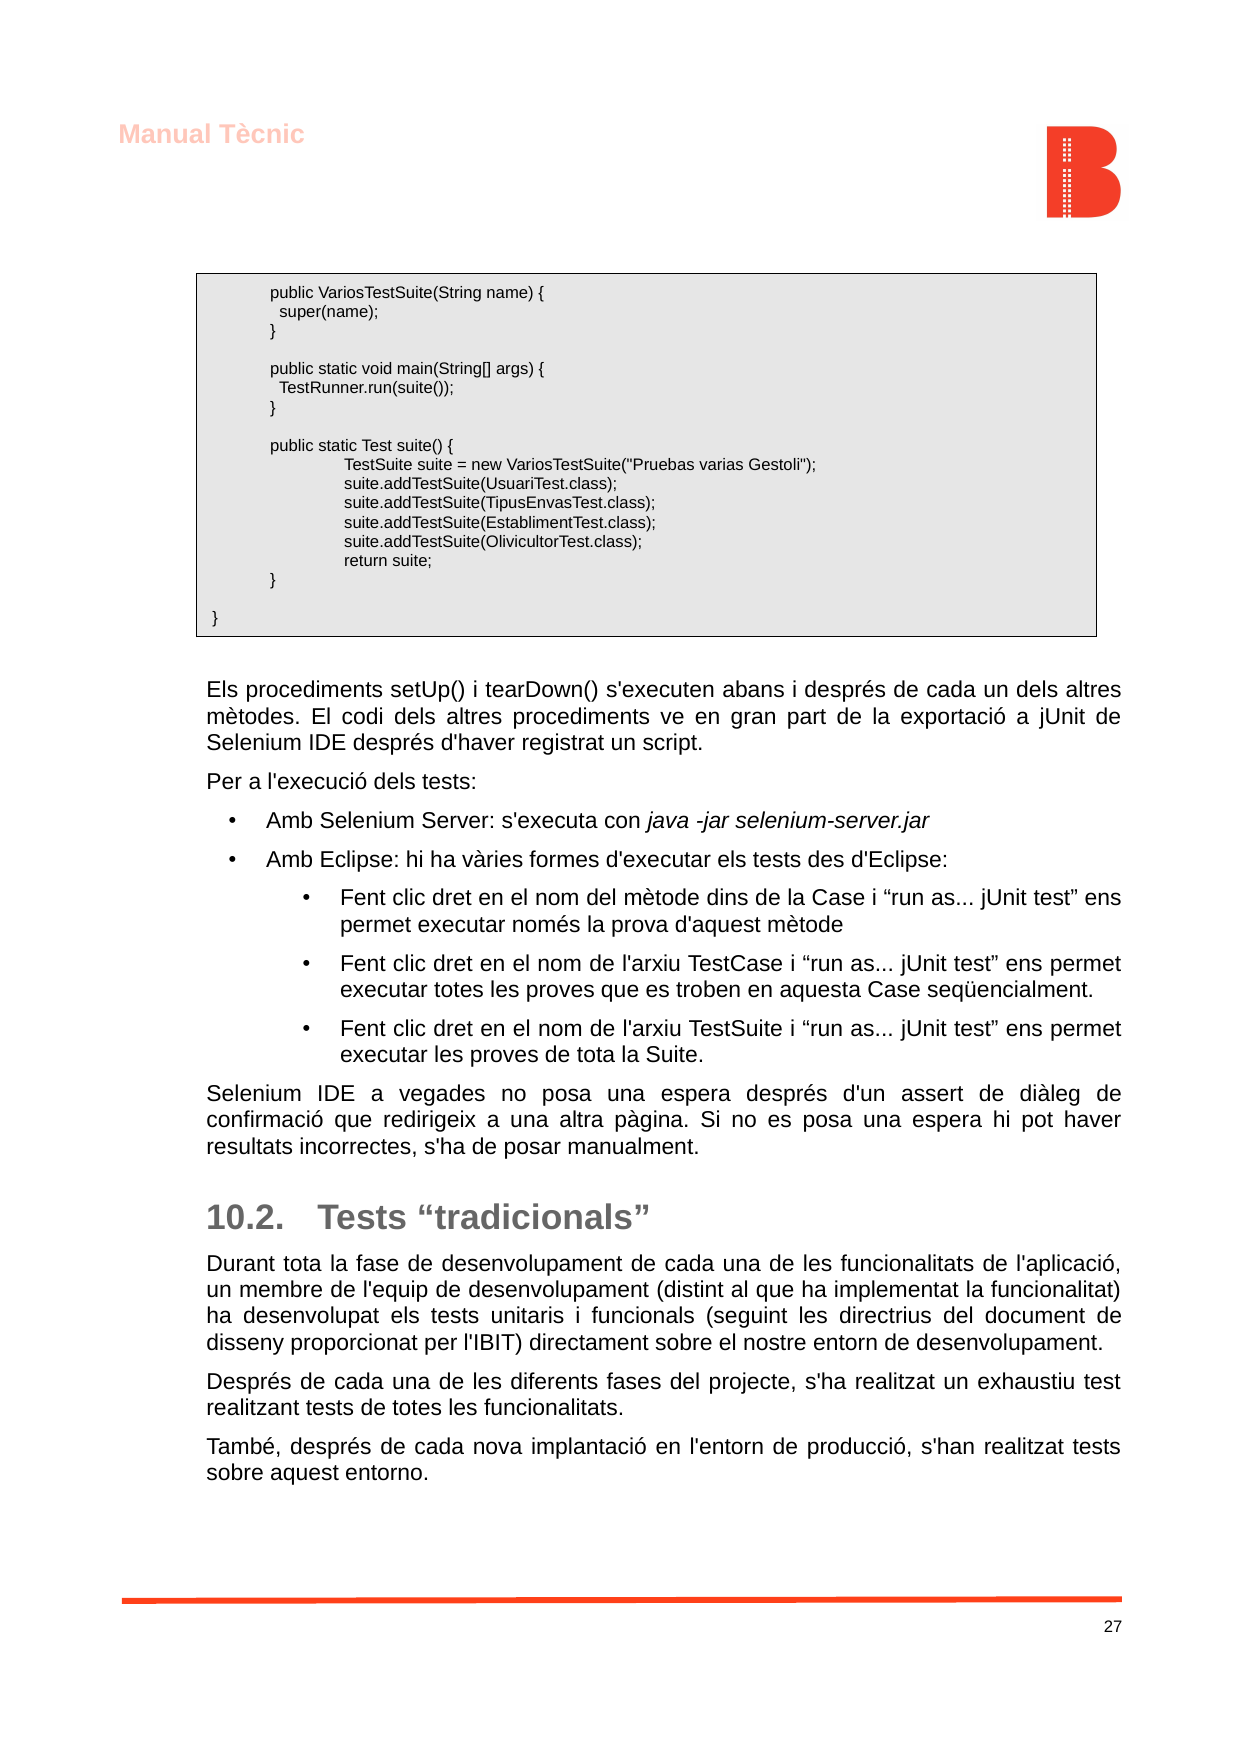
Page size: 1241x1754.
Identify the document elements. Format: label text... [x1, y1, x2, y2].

subtitle Tests “tradicionals” [206, 1197, 1122, 1237]
text suite.addTestSuite(EstablimentTest.class); [197, 503, 1096, 522]
text } [197, 311, 1096, 330]
text public VariosTestSuite(String name) { [197, 274, 1096, 292]
list Amb Eclipse: hi ha vàries formes d'executar els tests des d'Eclipse: [228, 846, 1122, 872]
text TestSuite suite = new VariosTestSuite("Pruebas varias Gestoli"); [197, 445, 1096, 464]
text També, després de cada nova implantació en l'entorn de producció, s'han realitzat tests sobre aquest entorno. [206, 1433, 1122, 1486]
text Després de cada una de les diferents fases del projecte, s'ha realitzat un exhaustiu test realitzant tests de totes les funcionalitats. [206, 1368, 1122, 1420]
text suite.addTestSuite(OlivicultorTest.class); [197, 522, 1096, 541]
text } [197, 598, 1096, 636]
text suite.addTestSuite(UsuariTest.class); [197, 464, 1096, 483]
text public static Test suite() { [197, 426, 1096, 445]
list Fent clic dret en el nom del mètode dins de la Case i “run as... jUnit test” ens permet executar només la prova d'aquest mètode [302, 884, 1122, 937]
text Els procediments setUp() i tearDown() s'executen abans i després de cada un dels altres mètodes. El codi dels altres procediments ve en gran part de la exportació a jUnit de Selenium IDE després d'haver registrat un script. [206, 676, 1122, 755]
text } [197, 388, 1096, 407]
text suite.addTestSuite(TipusEnvasTest.class); [197, 483, 1096, 503]
text TestRunner.run(suite()); [197, 368, 1096, 388]
text Per a l'execució dels tests: [206, 768, 1122, 794]
text } [197, 560, 1096, 579]
text return suite; [197, 541, 1096, 560]
text super(name); [197, 292, 1096, 311]
list Amb Selenium Server: s'executa con java -jar selenium-server.jar [228, 807, 1122, 833]
picture [1036, 124, 1130, 221]
list Fent clic dret en el nom de l'arxiu TestCase i “run as... jUnit test” ens permet executar totes les proves que es troben en aquesta Case seqüencialment. [302, 949, 1122, 1002]
text Selenium IDE a vegades no posa una espera després d'un assert de diàleg de confirmació que redirigeix a una altra pàgina. Si no es posa una espera hi pot haver resultats incorrectes, s'ha de posar manualment. [206, 1080, 1122, 1159]
text Durant tota la fase de desenvolupament de cada una de les funcionalitats de l'aplicació, un membre de l'equip de desenvolupament (distint al que ha implementat la funcionalitat) ha desenvolupat els tests unitaris i funcionals (seguint les directrius del document de disseny proporcionat per l'IBIT) directament sobre el nostre entorn de desenvolupament. [206, 1250, 1122, 1355]
text public static void main(String[] args) { [197, 349, 1096, 368]
list Fent clic dret en el nom de l'arxiu TestSuite i “run as... jUnit test” ens permet executar les proves de tota la Suite. [302, 1015, 1122, 1067]
